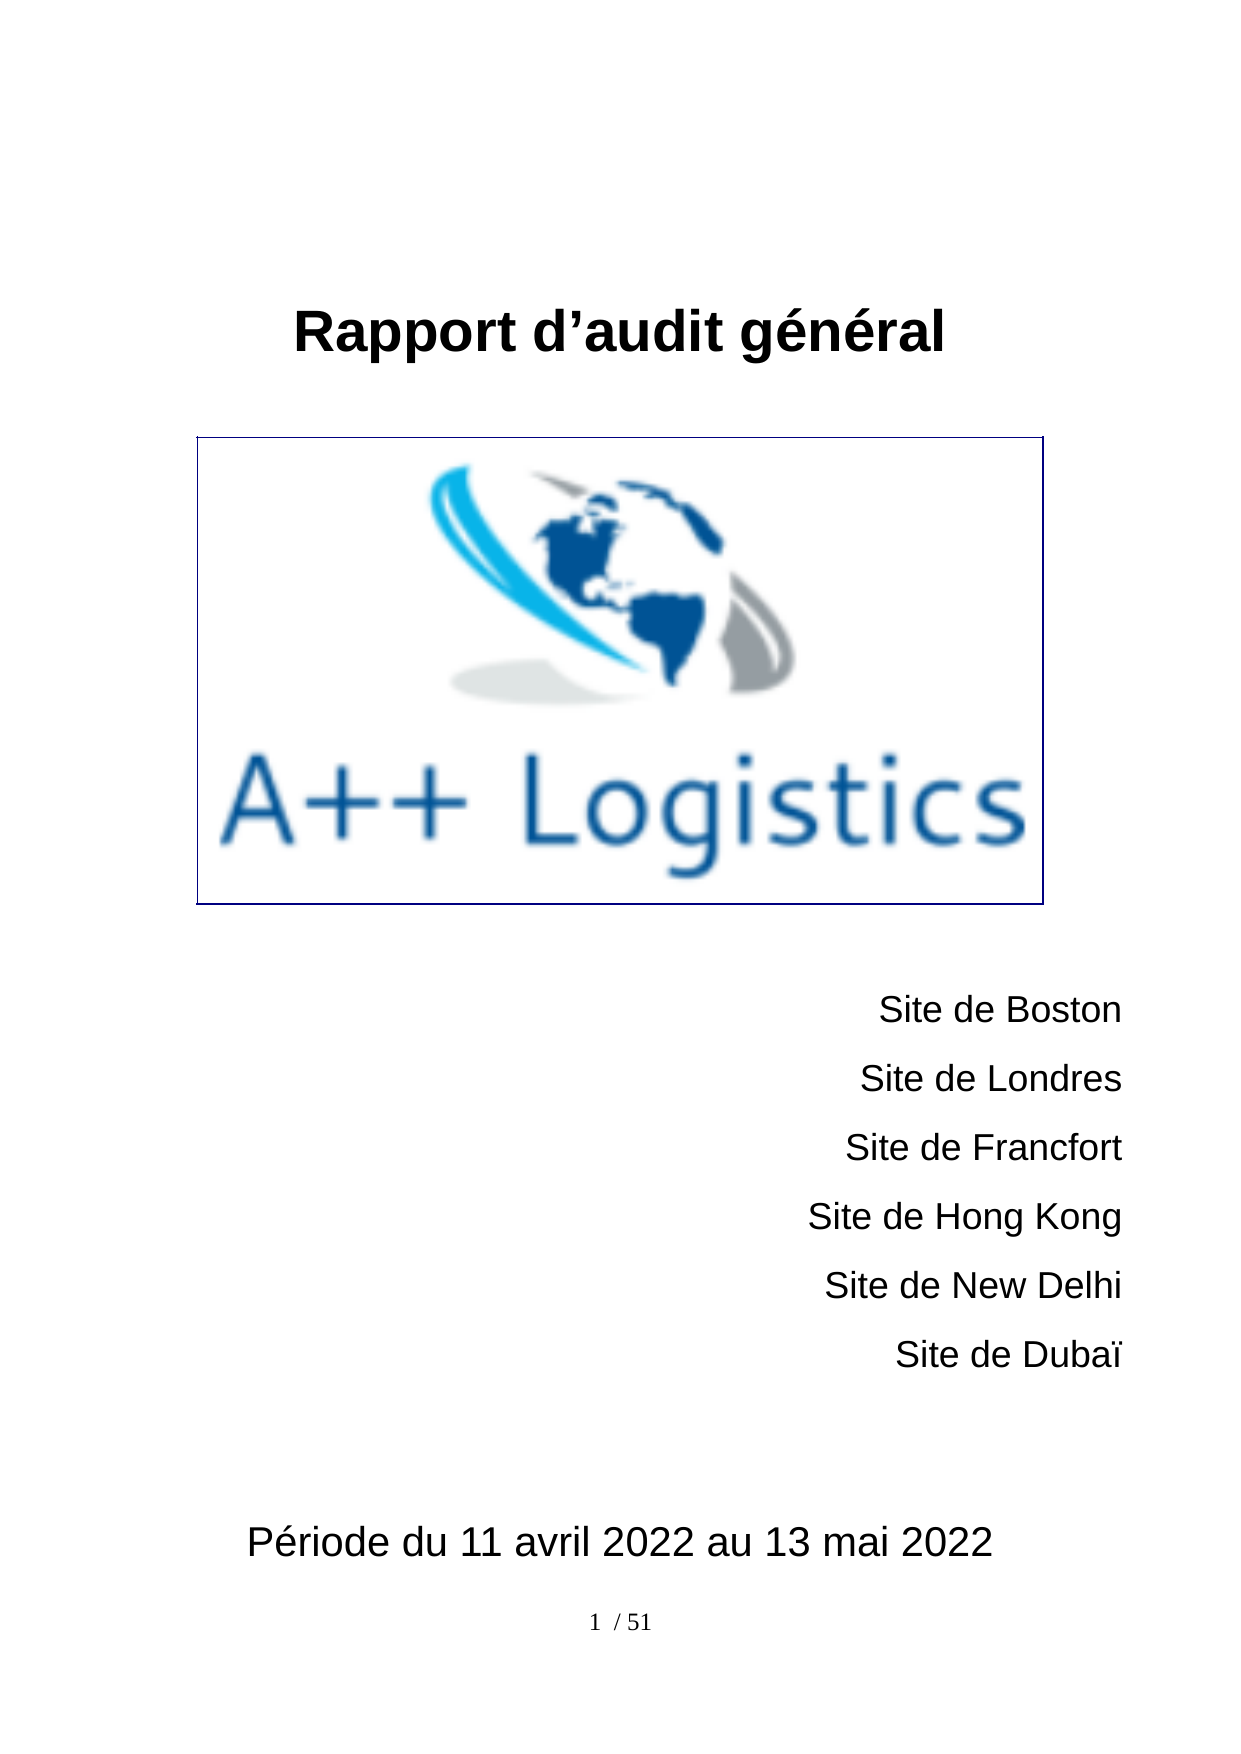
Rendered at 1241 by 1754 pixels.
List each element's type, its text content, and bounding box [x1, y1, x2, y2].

title Rapport d’audit général [118, 297, 1122, 364]
text Site de Boston [118, 987, 1122, 1031]
text Site de New Delhi [118, 1264, 1122, 1307]
text Période du 11 avril 2022 au 13 mai 2022 [118, 1518, 1122, 1566]
text Site de Dubaï [118, 1333, 1122, 1376]
text Site de Hong Kong [118, 1194, 1122, 1238]
text Site de Francfort [118, 1126, 1122, 1169]
picture [198, 438, 1042, 903]
text Site de Londres [118, 1056, 1122, 1099]
